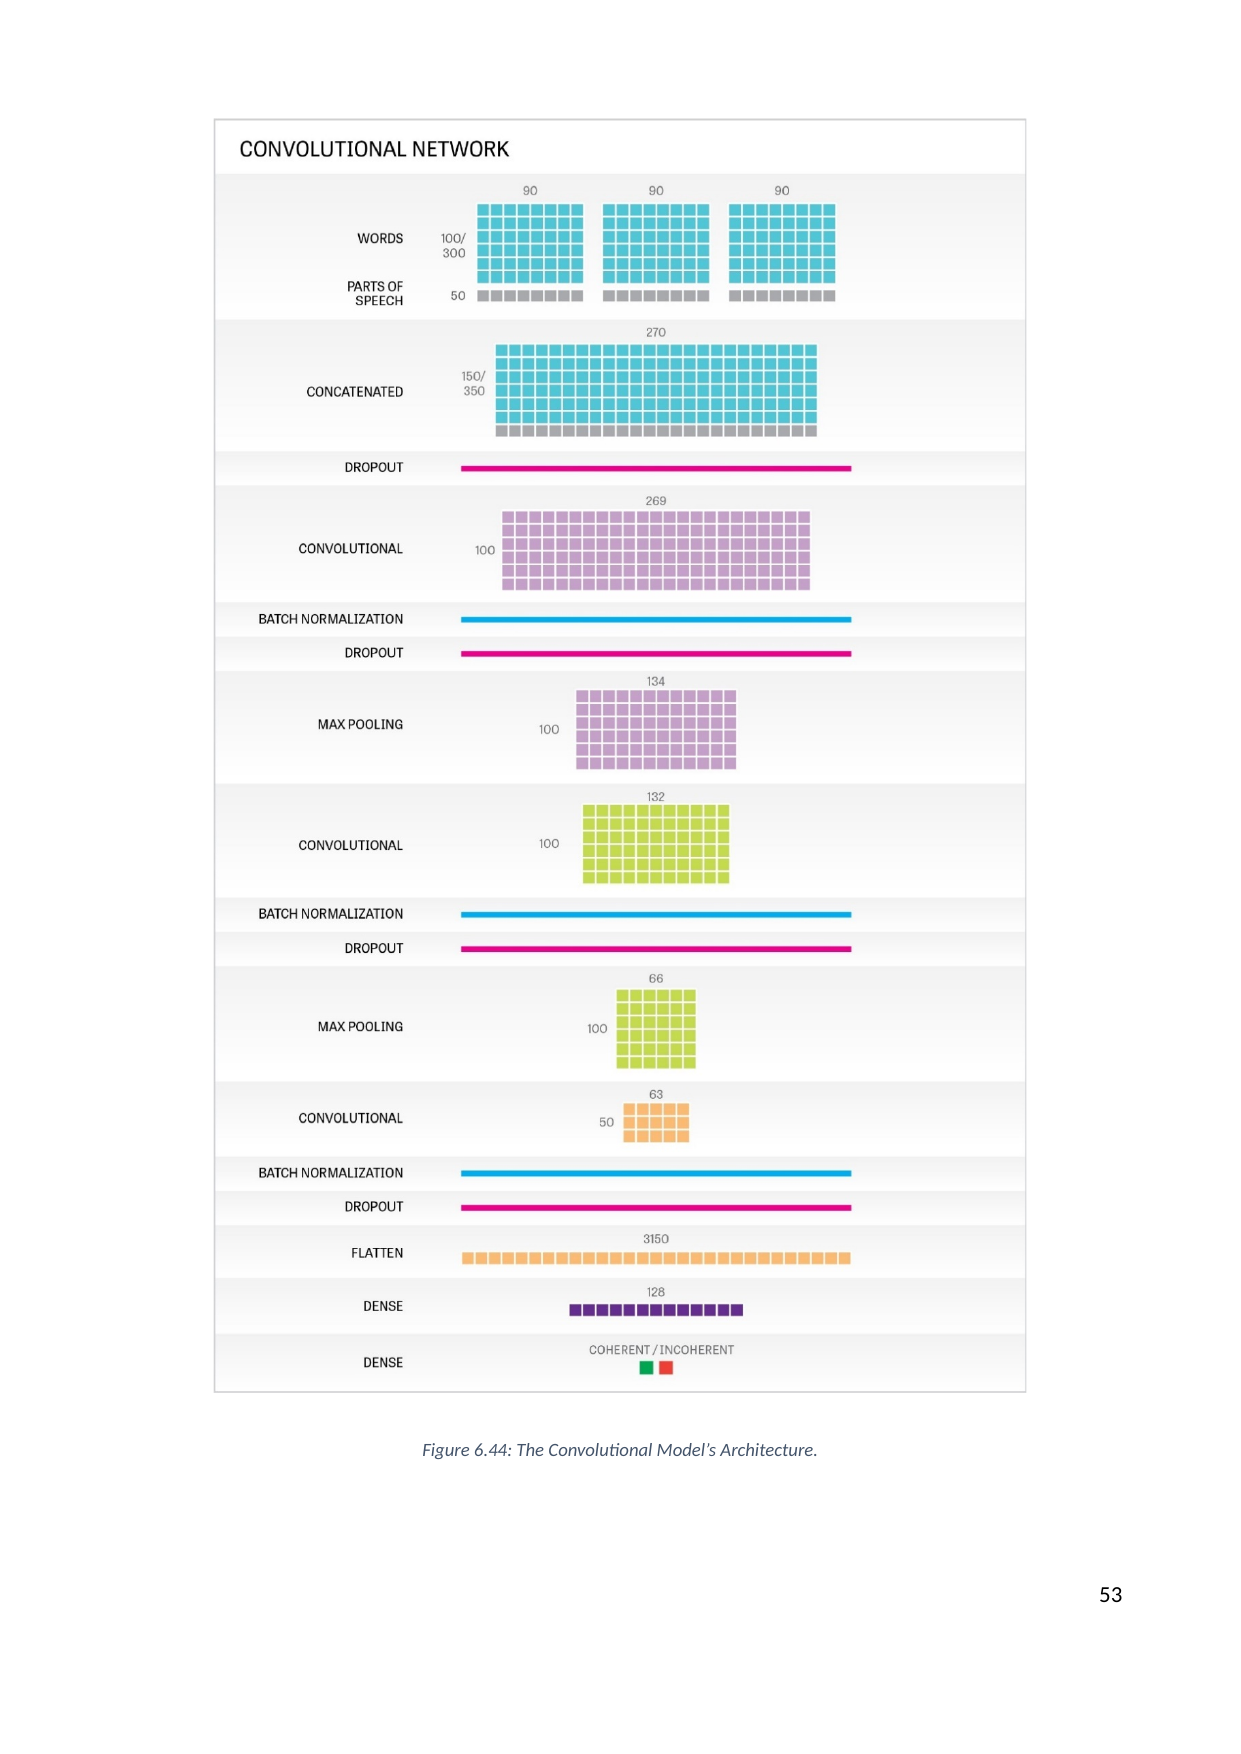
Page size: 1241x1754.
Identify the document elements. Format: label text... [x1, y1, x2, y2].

picture [213, 118, 1027, 1393]
text Figure 6.44: The Convolutional Model’s Architecture. [118, 1438, 1122, 1461]
